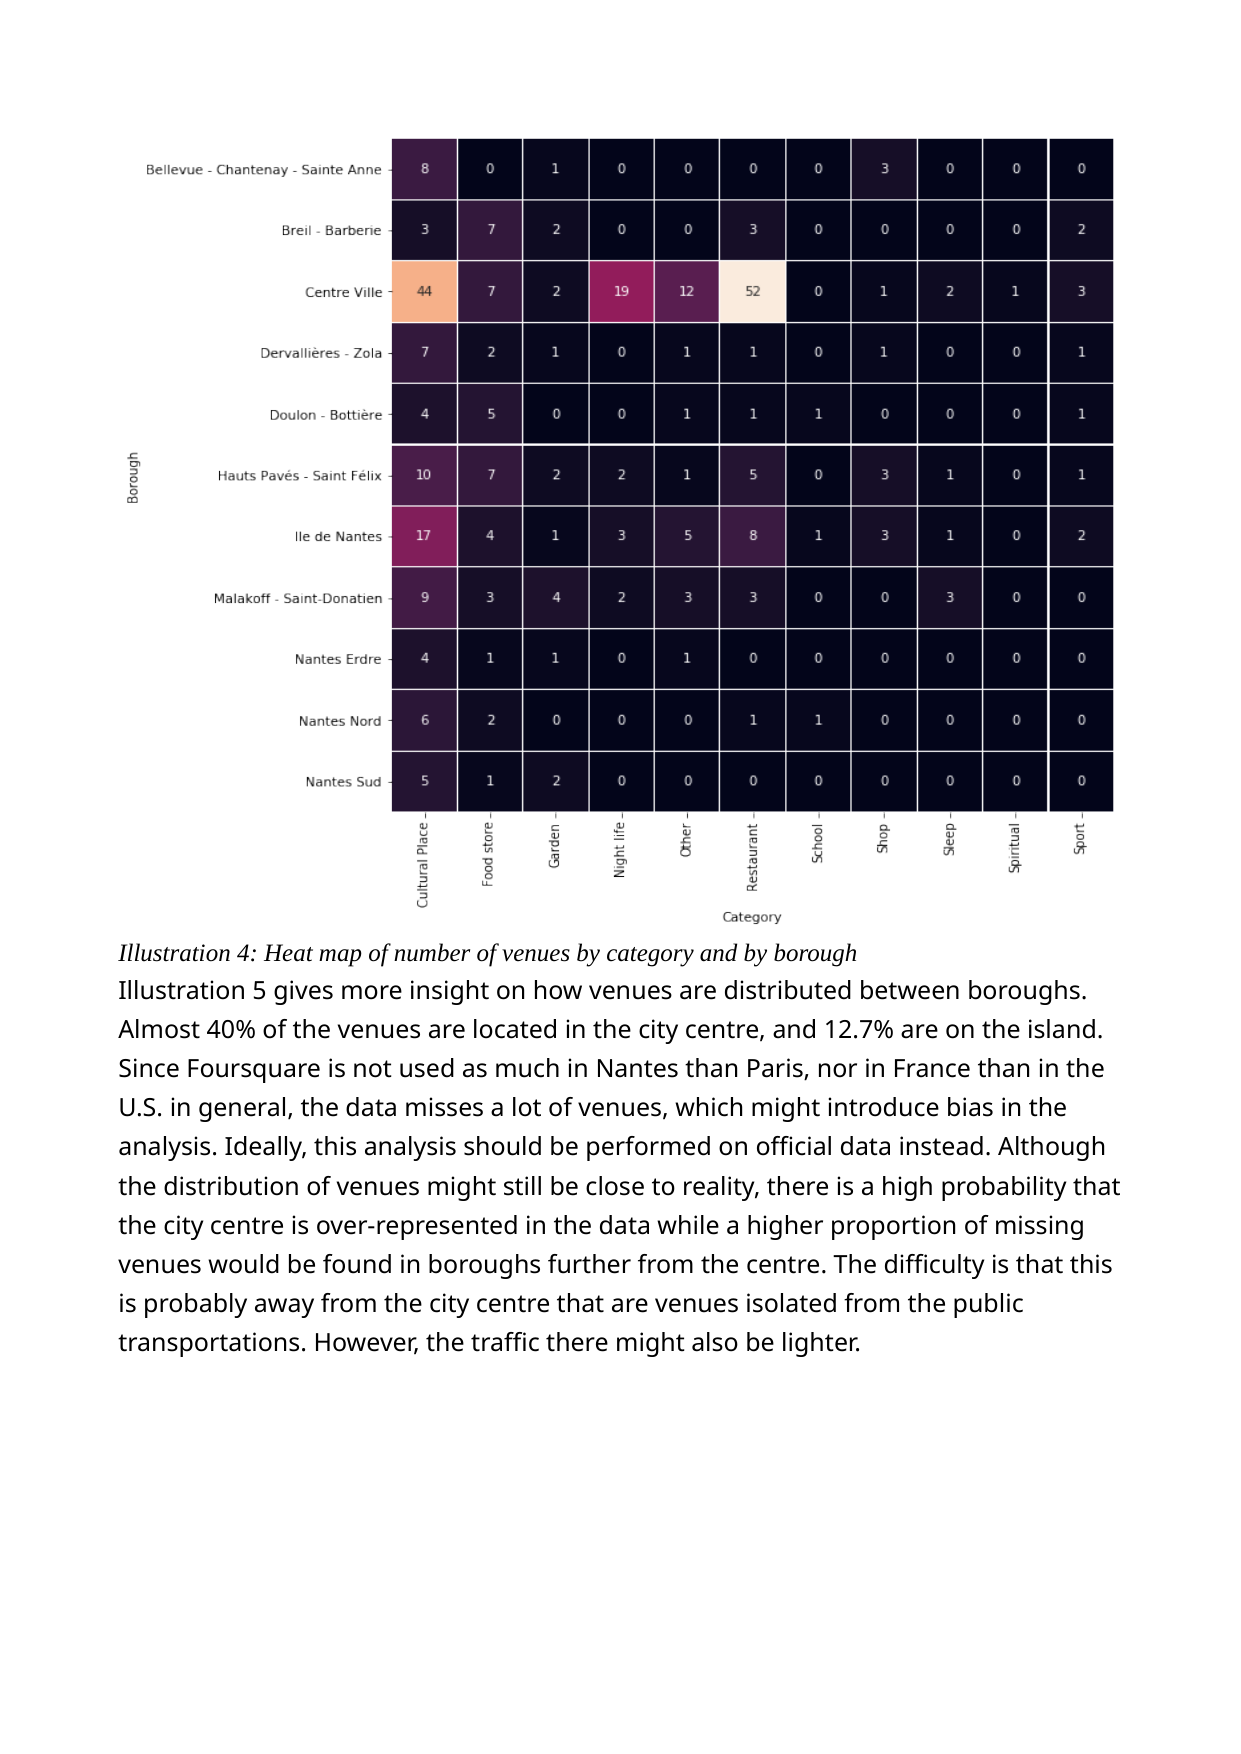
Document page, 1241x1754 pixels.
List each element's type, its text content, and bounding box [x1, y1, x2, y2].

text Illustration 5 gives more insight on how venues are distributed between boroughs. Almost 40% of the venues are located in the city centre, and 12.7% are on the island. Since Foursquare is not used as much in Nantes than Paris, nor in France than in the U.S. in general, the data misses a lot of venues, which might introduce bias in the analysis. Ideally, this analysis should be performed on official data instead. Although the distribution of venues might still be close to reality, there is a high probability that the city centre is over-represented in the data while a higher proportion of missing venues would be found in boroughs further from the centre. The difficulty is that this is probably away from the city centre that are venues isolated from the public transportations. However, the traffic there might also be lighter. [118, 967, 1122, 1359]
picture [118, 130, 1123, 933]
text Illustration 4: Heat map of number of venues by category and by borough [118, 933, 1122, 967]
